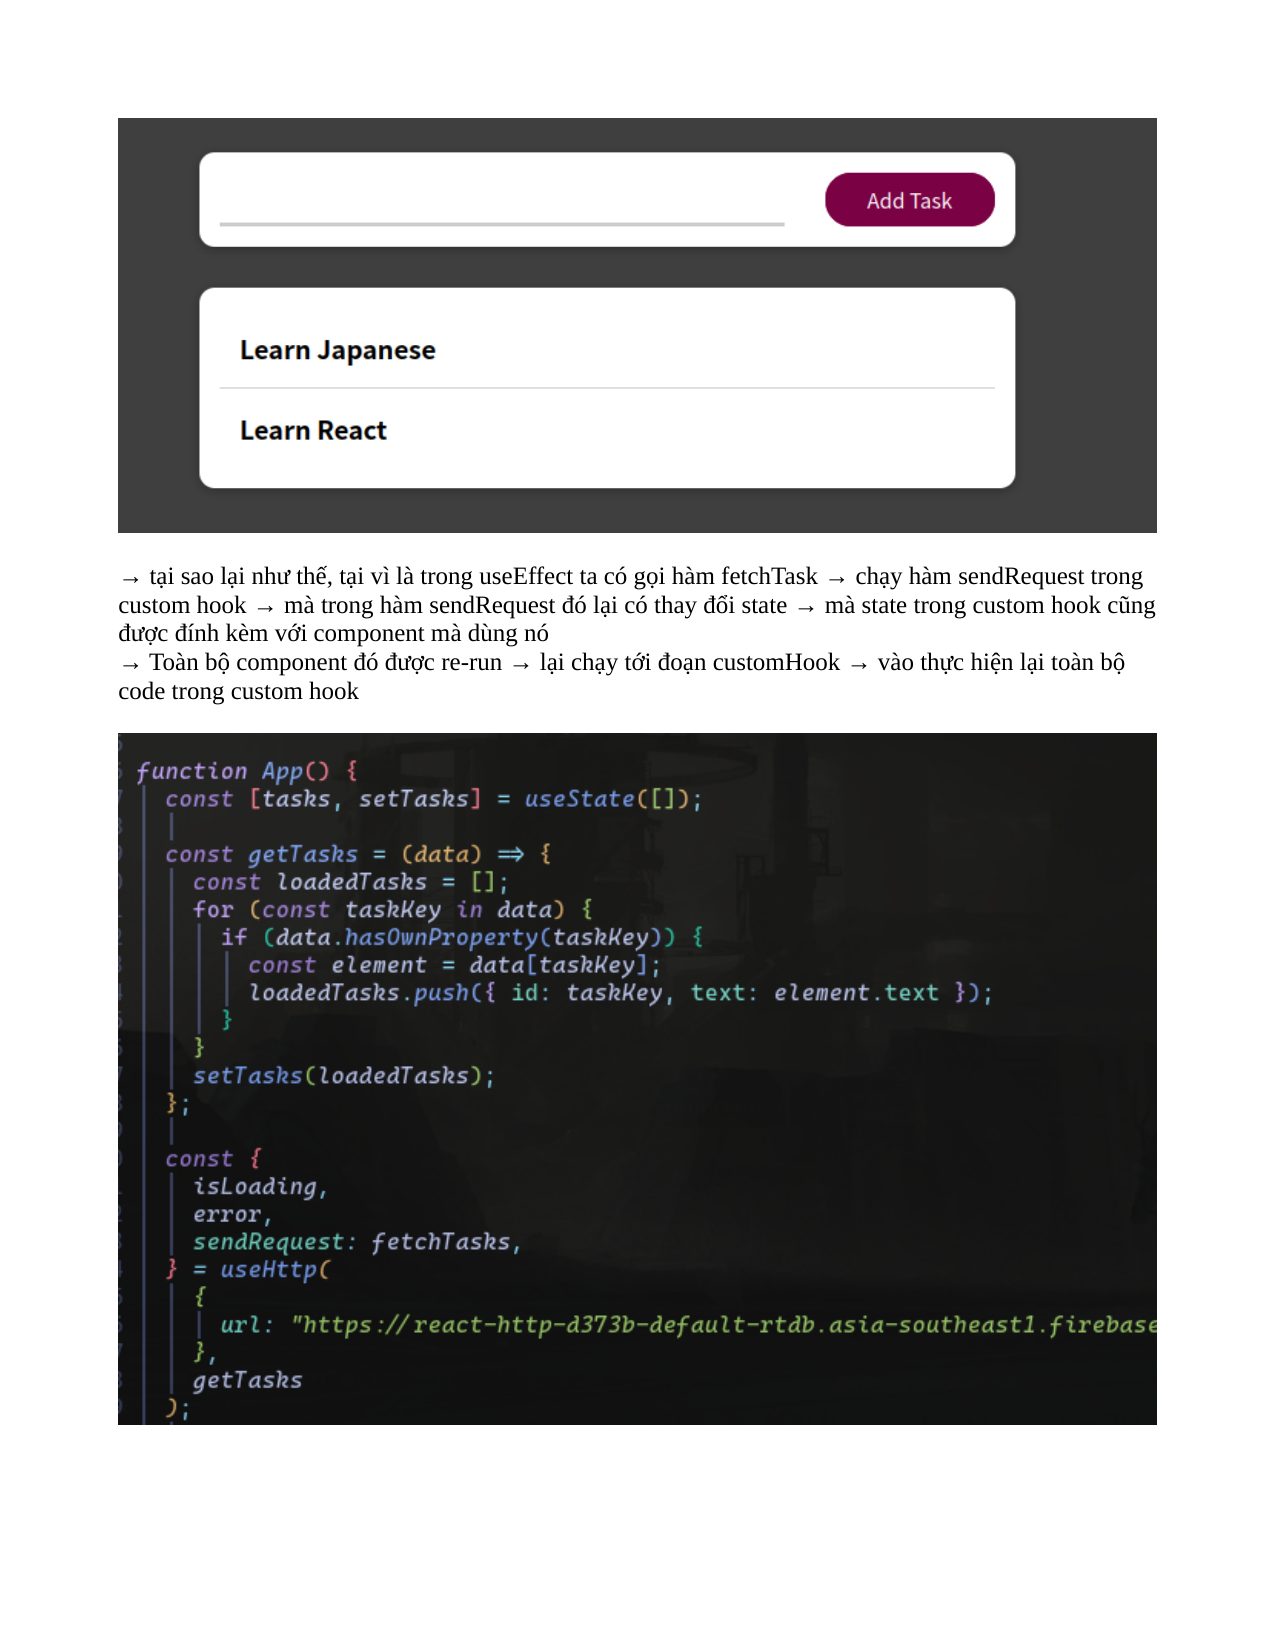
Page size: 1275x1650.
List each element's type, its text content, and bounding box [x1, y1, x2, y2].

picture [118, 733, 1157, 1425]
text → tại sao lại như thế, tại vì là trong useEffect ta có gọi hàm fetchTask → chạy hàm sendRequest trong custom hook → mà trong hàm sendRequest đó lại có thay đổi state → mà state trong custom hook cũng được đính kèm với component mà dùng nó [118, 561, 1157, 647]
picture [118, 118, 1157, 533]
text → Toàn bộ component đó được re-run → lại chạy tới đoạn customHook → vào thực hiện lại toàn bộ code trong custom hook [118, 647, 1157, 705]
